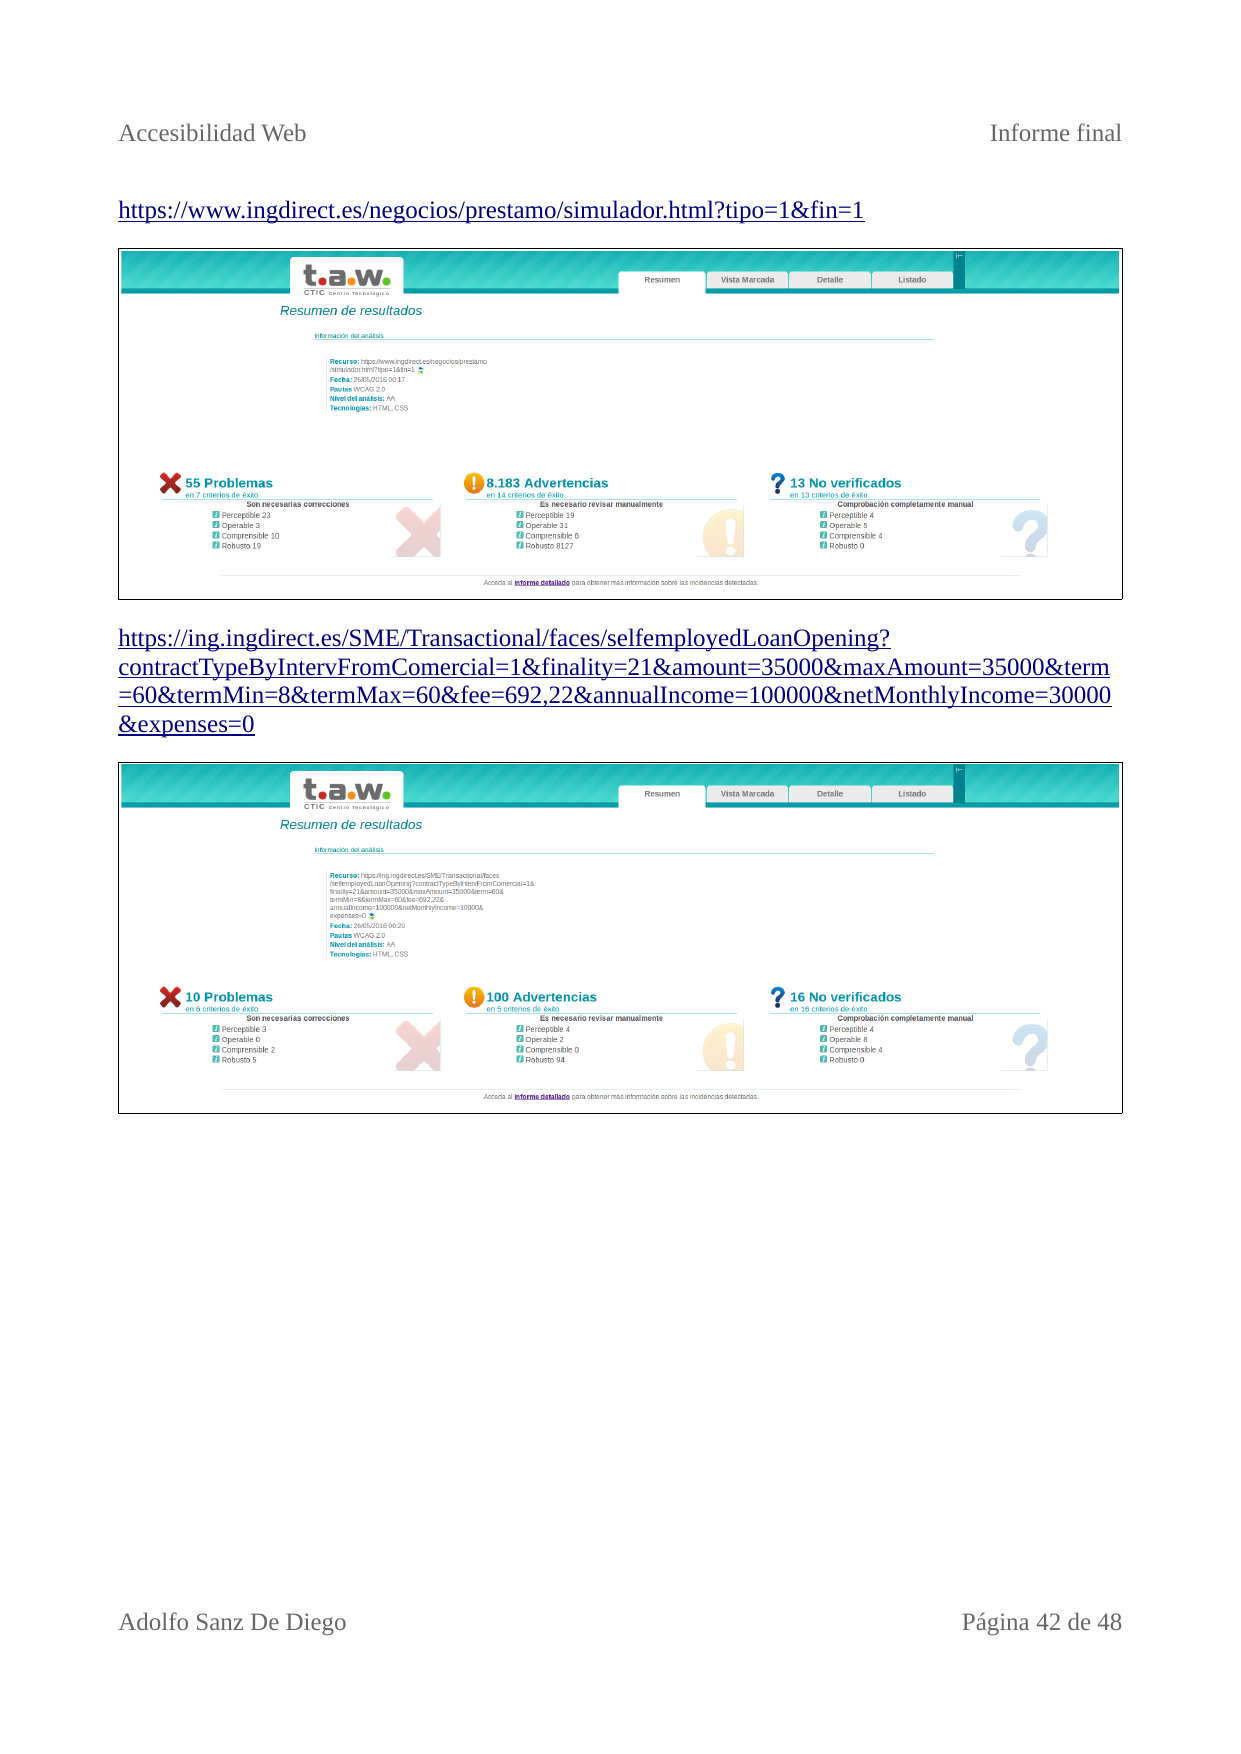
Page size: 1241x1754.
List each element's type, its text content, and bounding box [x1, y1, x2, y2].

text https://ing.ingdirect.es/SME/Transactional/faces/selfemployedLoanOpening?contractTypeByIntervFromComercial=1&finality=21&amount=35000&maxAmount=35000&term=60&termMin=8&termMax=60&fee=692,22&annualIncome=100000&netMonthlyIncome=30000&expenses=0 [118, 623, 1122, 738]
text https://www.ingdirect.es/negocios/prestamo/simulador.html?tipo=1&fin=1 [118, 196, 1122, 224]
picture [121, 251, 1119, 597]
picture [121, 764, 1119, 1111]
